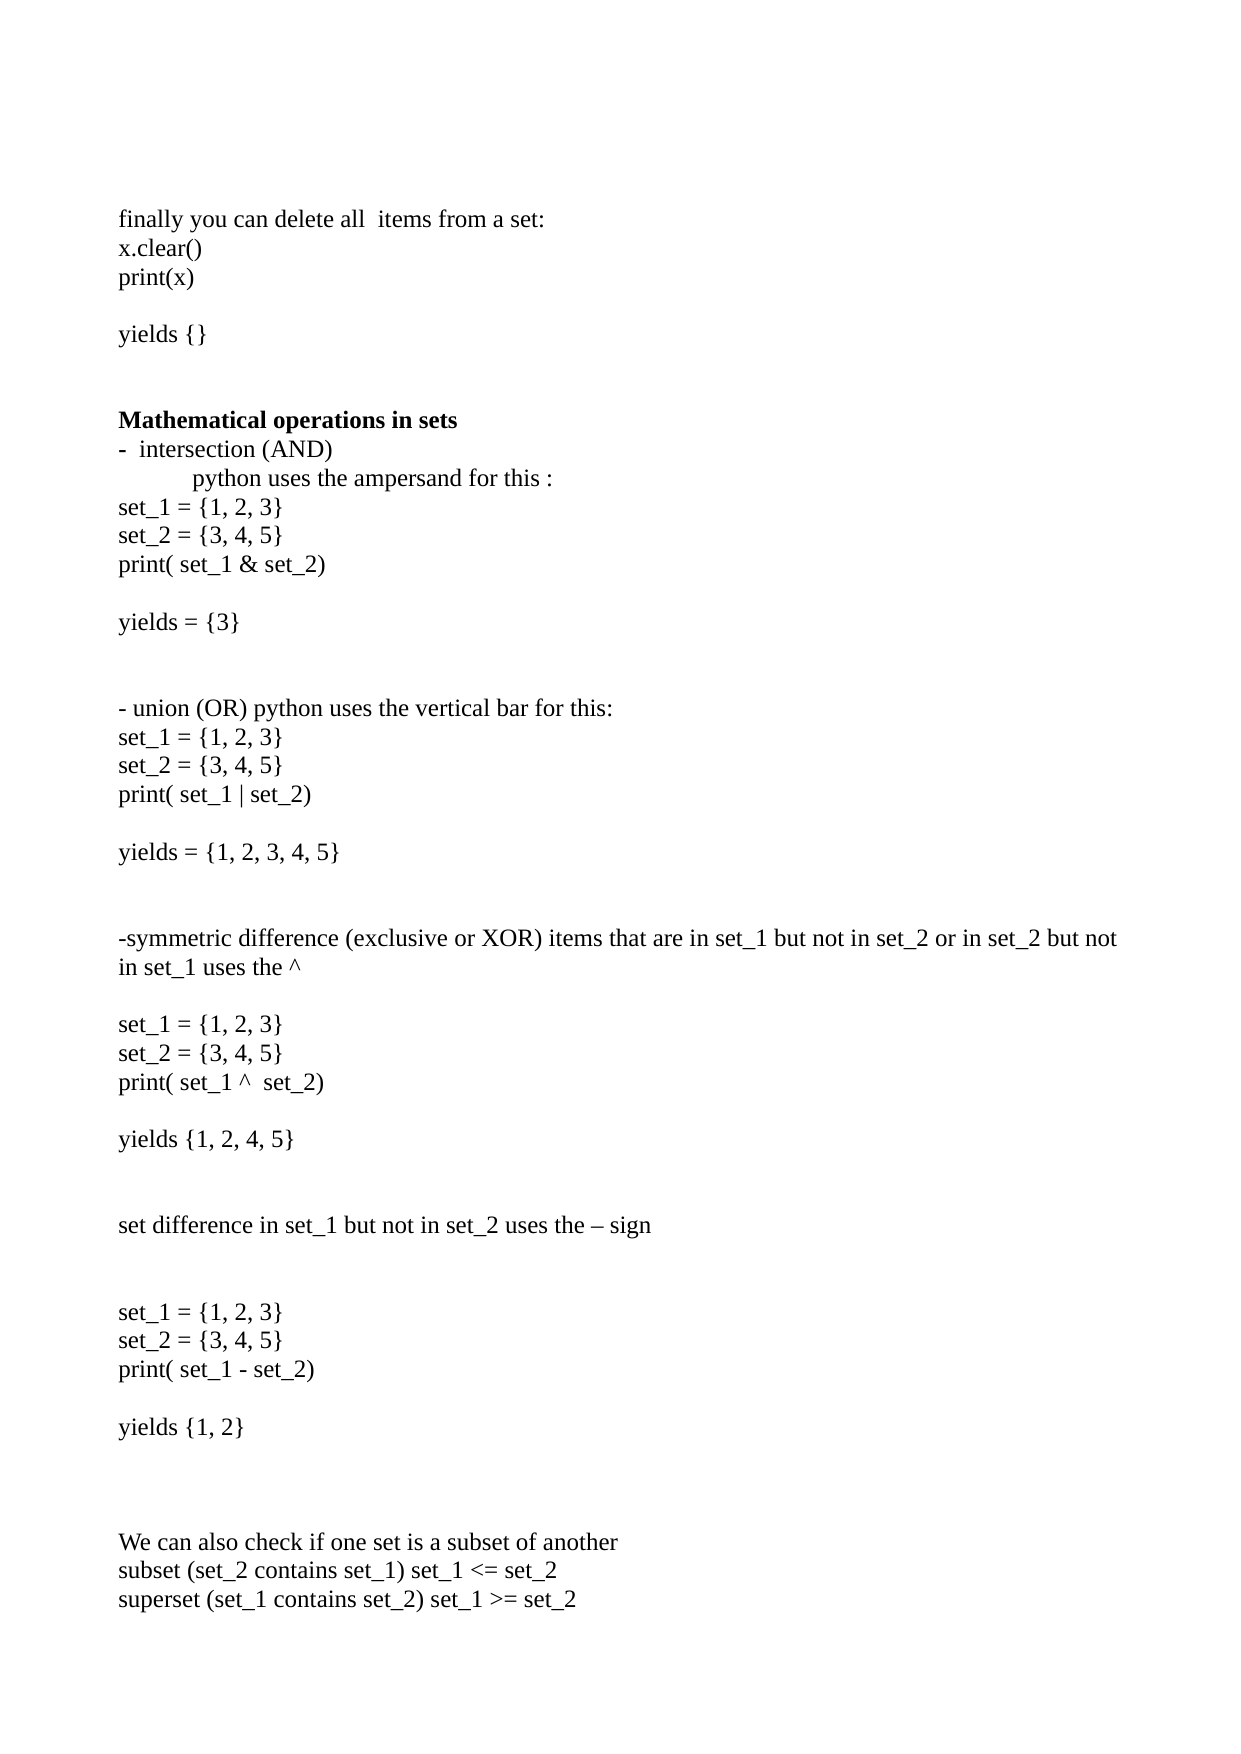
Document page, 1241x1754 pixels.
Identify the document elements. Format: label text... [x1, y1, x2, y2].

text python uses the ampersand for this : [118, 463, 1122, 492]
text yields {} [118, 319, 1122, 348]
text yields {1, 2, 4, 5} [118, 1124, 1122, 1153]
text Mathematical operations in sets [118, 406, 1122, 434]
text superset (set_1 contains set_2) set_1 >= set_2 [118, 1584, 1122, 1613]
text We can also check if one set is a subset of another [118, 1527, 1122, 1556]
text set_1 = {1, 2, 3} [118, 1297, 1122, 1326]
text subset (set_2 contains set_1) set_1 <= set_2 [118, 1556, 1122, 1584]
text -symmetric difference (exclusive or XOR) items that are in set_1 but not in set_2 or in set_2 but not in set_1 uses the ^ [118, 923, 1122, 981]
text yields {1, 2} [118, 1412, 1122, 1441]
text x.clear() [118, 233, 1122, 262]
text print( set_1 - set_2) [118, 1354, 1122, 1383]
text set_2 = {3, 4, 5} [118, 1326, 1122, 1354]
text - intersection (AND) [118, 434, 1122, 463]
text print( set_1 ^ set_2) [118, 1067, 1122, 1096]
text set_2 = {3, 4, 5} [118, 1038, 1122, 1067]
text set_1 = {1, 2, 3} [118, 1009, 1122, 1038]
text set_1 = {1, 2, 3} [118, 492, 1122, 521]
text print(x) [118, 262, 1122, 291]
text print( set_1 & set_2) [118, 549, 1122, 578]
text finally you can delete all items from a set: [118, 204, 1122, 233]
text set_1 = {1, 2, 3} [118, 722, 1122, 751]
text set_2 = {3, 4, 5} [118, 751, 1122, 779]
text yields = {3} [118, 607, 1122, 636]
text print( set_1 | set_2) [118, 779, 1122, 808]
text - union (OR) python uses the vertical bar for this: [118, 693, 1122, 722]
text set_2 = {3, 4, 5} [118, 521, 1122, 549]
text set difference in set_1 but not in set_2 uses the – sign [118, 1211, 1122, 1239]
text yields = {1, 2, 3, 4, 5} [118, 837, 1122, 866]
